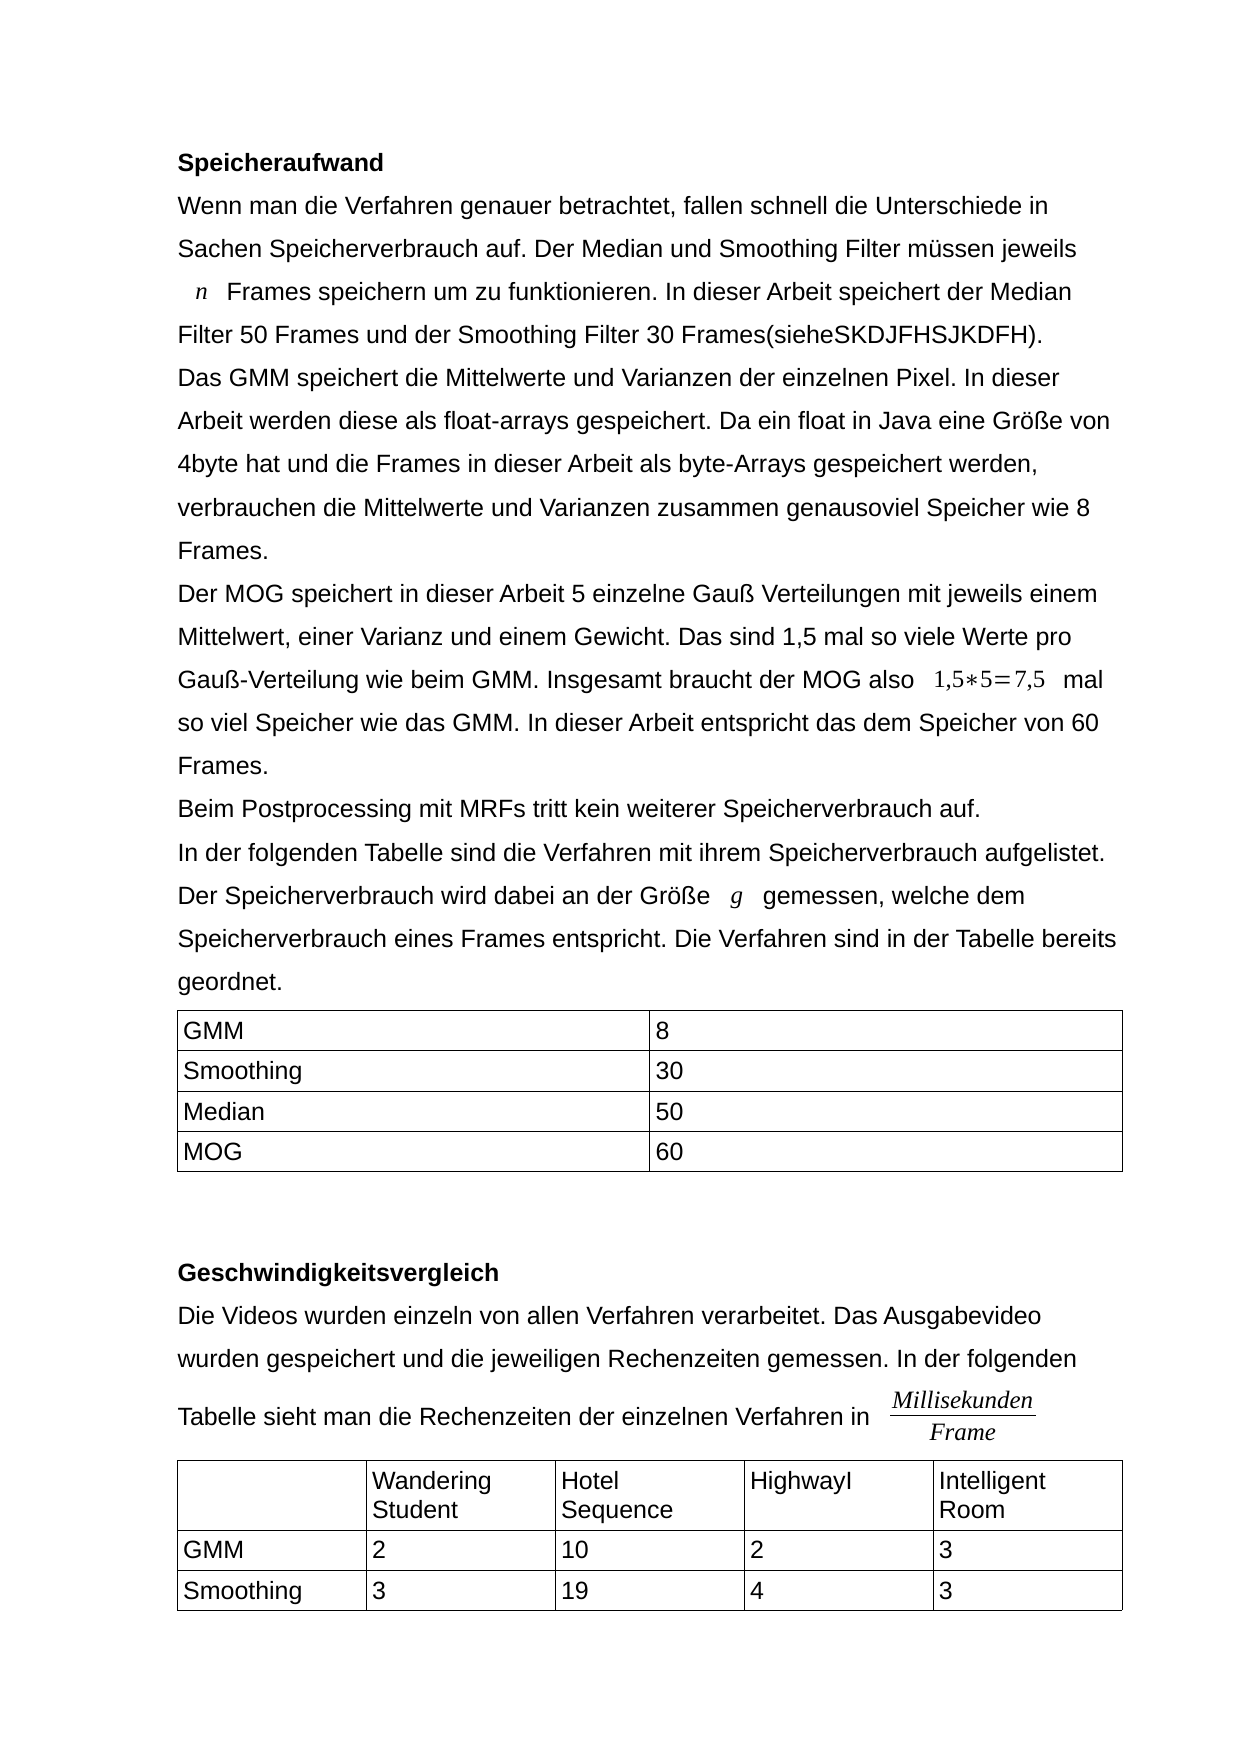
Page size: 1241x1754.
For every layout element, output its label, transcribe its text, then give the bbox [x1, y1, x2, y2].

table_cell 2 [367, 1531, 555, 1570]
text In der folgenden Tabelle sind die Verfahren mit ihrem Speicherverbrauch aufgelistet. Der Speicherverbrauch wird dabei an der Größegemessen, welche dem Speicherverbrauch eines Frames entspricht. Die Verfahren sind in der Tabelle bereits geordnet. [177, 838, 1122, 996]
table_cell 30 [650, 1051, 1122, 1091]
table_header Wandering Student [367, 1461, 555, 1529]
text Der MOG speichert in dieser Arbeit 5 einzelne Gauß Verteilungen mit jeweils einem Mittelwert, einer Varianz und einem Gewicht. Das sind 1,5 mal so viele Werte pro Gauß-Verteilung wie beim GMM. Insgesamt braucht der MOG alsomal so viel Speicher wie das GMM. In dieser Arbeit entspricht das dem Speicher von 60 Frames. [177, 579, 1122, 780]
table_header GMM [178, 1011, 649, 1050]
text Wenn man die Verfahren genauer betrachtet, fallen schnell die Unterschiede in Sachen Speicherverbrauch auf. Der Median und Smoothing Filter müssen jeweilsFrames speichern um zu funktionieren. In dieser Arbeit speichert der Median Filter 50 Frames und der Smoothing Filter 30 Frames(sieheSKDJFHSJKDFH). [177, 191, 1122, 349]
text Die Videos wurden einzeln von allen Verfahren verarbeitet. Das Ausgabevideo wurden gespeichert und die jeweiligen Rechenzeiten gemessen. In der folgenden Tabelle sieht man die Rechenzeiten der einzelnen Verfahren in [177, 1301, 1122, 1446]
text Beim Postprocessing mit MRFs tritt kein weiterer Speicherverbrauch auf. [177, 794, 1122, 823]
text Geschwindigkeitsvergleich [177, 1258, 1122, 1286]
table_cell 10 [556, 1531, 744, 1570]
table_cell 50 [650, 1092, 1122, 1131]
table_cell Smoothing [178, 1051, 649, 1091]
table_header HighwayI [745, 1461, 933, 1529]
table_cell 3 [367, 1571, 555, 1610]
table_cell 3 [934, 1571, 1122, 1610]
text Das GMM speichert die Mittelwerte und Varianzen der einzelnen Pixel. In dieser Arbeit werden diese als float-arrays gespeichert. Da ein float in Java eine Größe von 4byte hat und die Frames in dieser Arbeit als byte-Arrays gespeichert werden, verbrauchen die Mittelwerte und Varianzen zusammen genausoviel Speicher wie 8 Frames. [177, 363, 1122, 564]
table_cell Smoothing [178, 1571, 366, 1610]
table_header Hotel Sequence [556, 1461, 744, 1529]
table_cell Median [178, 1092, 649, 1131]
table_cell GMM [178, 1531, 366, 1570]
table_cell 19 [556, 1571, 744, 1610]
table_cell MOG [178, 1132, 649, 1171]
table_header Intelligent Room [934, 1461, 1122, 1529]
table_header [178, 1461, 366, 1529]
table_cell 4 [745, 1571, 933, 1610]
text Speicheraufwand [177, 148, 1122, 176]
table_cell 60 [650, 1132, 1122, 1171]
table_cell 3 [934, 1531, 1122, 1570]
table_cell 2 [745, 1531, 933, 1570]
table_header 8 [650, 1011, 1122, 1050]
